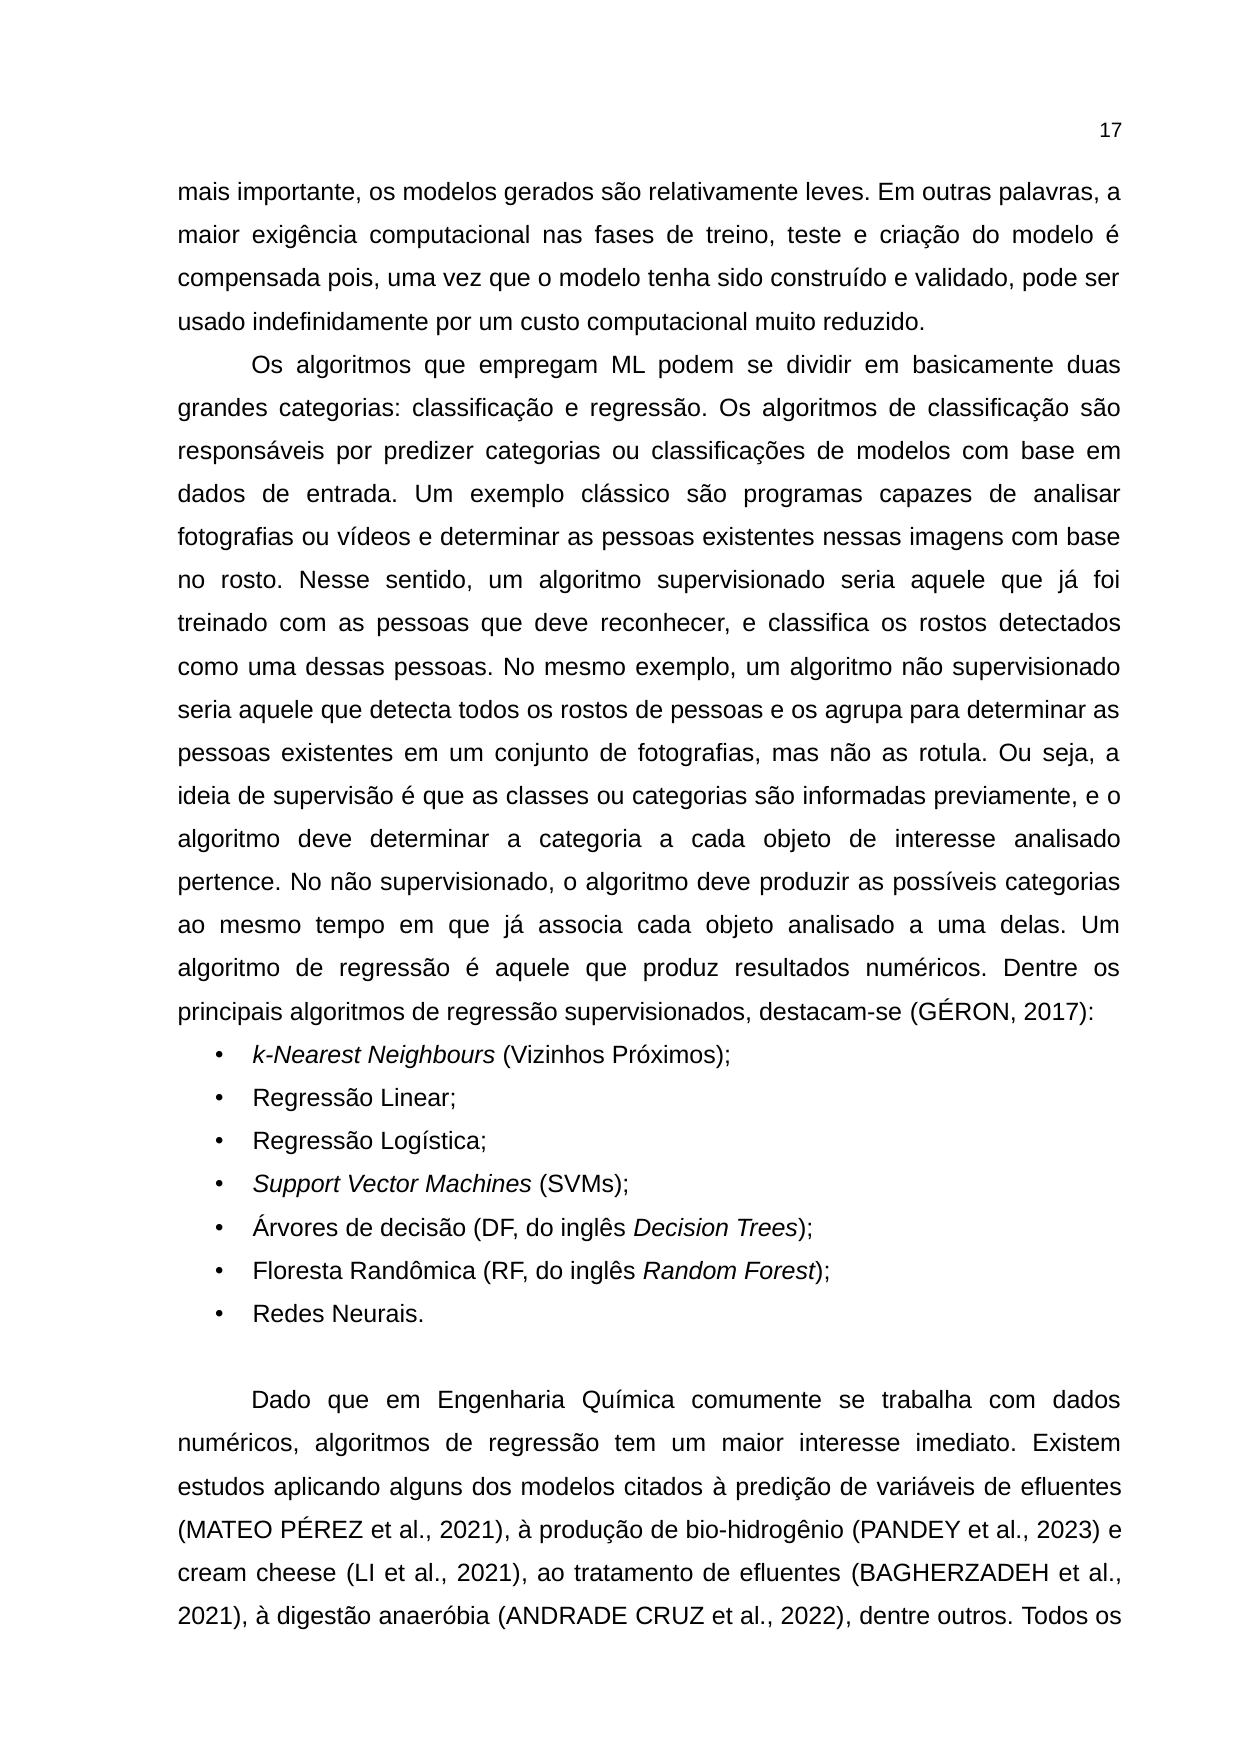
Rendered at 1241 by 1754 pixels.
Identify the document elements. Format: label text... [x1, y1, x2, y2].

list Árvores de decisão (DF, do inglês Decision Trees); [215, 1212, 1122, 1241]
list Floresta Randômica (RF, do inglês Random Forest); [215, 1256, 1122, 1284]
list k-Nearest Neighbours (Vizinhos Próximos); [215, 1039, 1122, 1068]
list Redes Neurais. [215, 1299, 1122, 1328]
list Regressão Linear; [215, 1083, 1122, 1112]
list Support Vector Machines (SVMs); [215, 1169, 1122, 1198]
text Os algoritmos que empregam ML podem se dividir em basicamente duas grandes categorias: classificação e regressão. Os algoritmos de classificação são responsáveis por predizer categorias ou classificações de modelos com base em dados de entrada. Um exemplo clássico são programas capazes de analisar fotografias ou vídeos e determinar as pessoas existentes nessas imagens com base no rosto. Nesse sentido, um algoritmo supervisionado seria aquele que já foi treinado com as pessoas que deve reconhecer, e classifica os rostos detectados como uma dessas pessoas. No mesmo exemplo, um algoritmo não supervisionado seria aquele que detecta todos os rostos de pessoas e os agrupa para determinar as pessoas existentes em um conjunto de fotografias, mas não as rotula. Ou seja, a ideia de supervisão é que as classes ou categorias são informadas previamente, e o algoritmo deve determinar a categoria a cada objeto de interesse analisado pertence. No não supervisionado, o algoritmo deve produzir as possíveis categorias ao mesmo tempo em que já associa cada objeto analisado a uma delas. Um algoritmo de regressão é aquele que produz resultados numéricos. Dentre os principais algoritmos de regressão supervisionados, destacam-se (GÉRON, 2017): [177, 349, 1122, 1025]
list Regressão Logística; [215, 1126, 1122, 1155]
text Dado que em Engenharia Química comumente se trabalha com dados numéricos, algoritmos de regressão tem um maior interesse imediato. Existem estudos aplicando alguns dos modelos citados à predição de variáveis de efluentes (MATEO PÉREZ et al., 2021), à produção de bio-hidrogênio (PANDEY et al., 2023) e cream cheese (LI et al., 2021), ao tratamento de efluentes (BAGHERZADEH et al., 2021), à digestão anaeróbia (ANDRADE CRUZ et al., 2022), dentre outros. Todos os [177, 1385, 1122, 1630]
text mais importante, os modelos gerados são relativamente leves. Em outras palavras, a maior exigência computacional nas fases de treino, teste e criação do modelo é compensada pois, uma vez que o modelo tenha sido construído e validado, pode ser usado indefinidamente por um custo computacional muito reduzido. [177, 177, 1122, 335]
